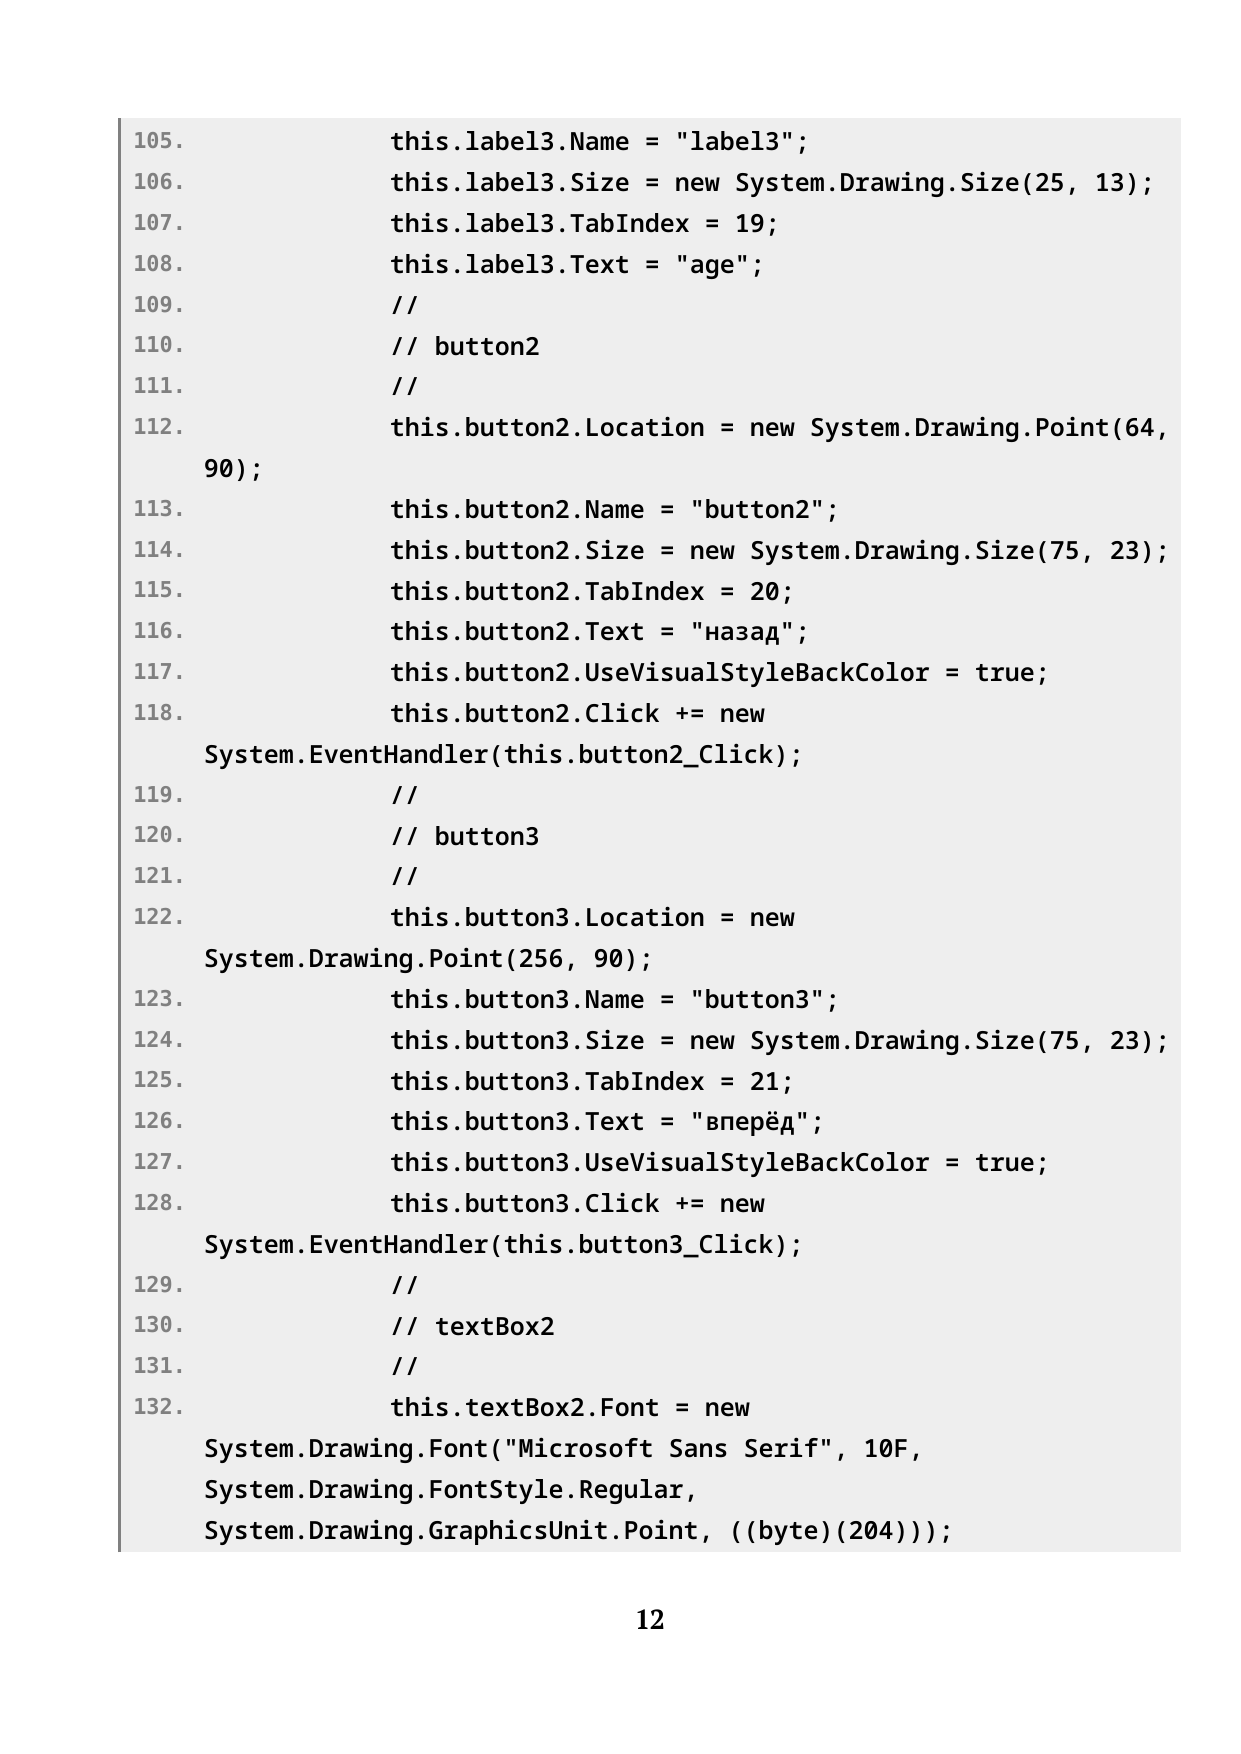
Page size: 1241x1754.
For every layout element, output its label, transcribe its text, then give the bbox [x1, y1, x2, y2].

list this.button3.Location = new System.Drawing.Point(256, 90); [121, 894, 1181, 975]
list this.button3.Name = "button3"; [121, 976, 1181, 1016]
list // button2 [121, 322, 1181, 362]
list this.button2.Size = new System.Drawing.Size(75, 23); [121, 526, 1181, 566]
list this.textBox2.Font = new System.Drawing.Font("Microsoft Sans Serif", 10F, System.Drawing.FontStyle.Regular, System.Drawing.GraphicsUnit.Point, ((byte)(204))); [121, 1384, 1181, 1552]
list this.button3.Click += new System.EventHandler(this.button3_Click); [121, 1180, 1181, 1261]
list // [121, 1343, 1181, 1383]
list this.label3.TabIndex = 19; [121, 200, 1181, 240]
list this.button2.UseVisualStyleBackColor = true; [121, 649, 1181, 689]
list this.button3.TabIndex = 21; [121, 1057, 1181, 1097]
list this.button2.Location = new System.Drawing.Point(64, 90); [121, 404, 1181, 485]
list this.button3.Size = new System.Drawing.Size(75, 23); [121, 1016, 1181, 1056]
list this.button2.Text = "назад"; [121, 608, 1181, 648]
list // button3 [121, 812, 1181, 852]
list this.button2.Name = "button2"; [121, 486, 1181, 526]
list this.button2.TabIndex = 20; [121, 567, 1181, 607]
list this.button3.UseVisualStyleBackColor = true; [121, 1139, 1181, 1179]
list this.label3.Size = new System.Drawing.Size(25, 13); [121, 159, 1181, 199]
list // [121, 281, 1181, 321]
list this.button3.Text = "вперёд"; [121, 1098, 1181, 1138]
list this.label3.Name = "label3"; [121, 118, 1181, 158]
list // [121, 1261, 1181, 1301]
list // [121, 363, 1181, 403]
list this.button2.Click += new System.EventHandler(this.button2_Click); [121, 690, 1181, 771]
list // textBox2 [121, 1302, 1181, 1342]
list // [121, 853, 1181, 893]
list // [121, 771, 1181, 811]
list this.label3.Text = "age"; [121, 241, 1181, 281]
